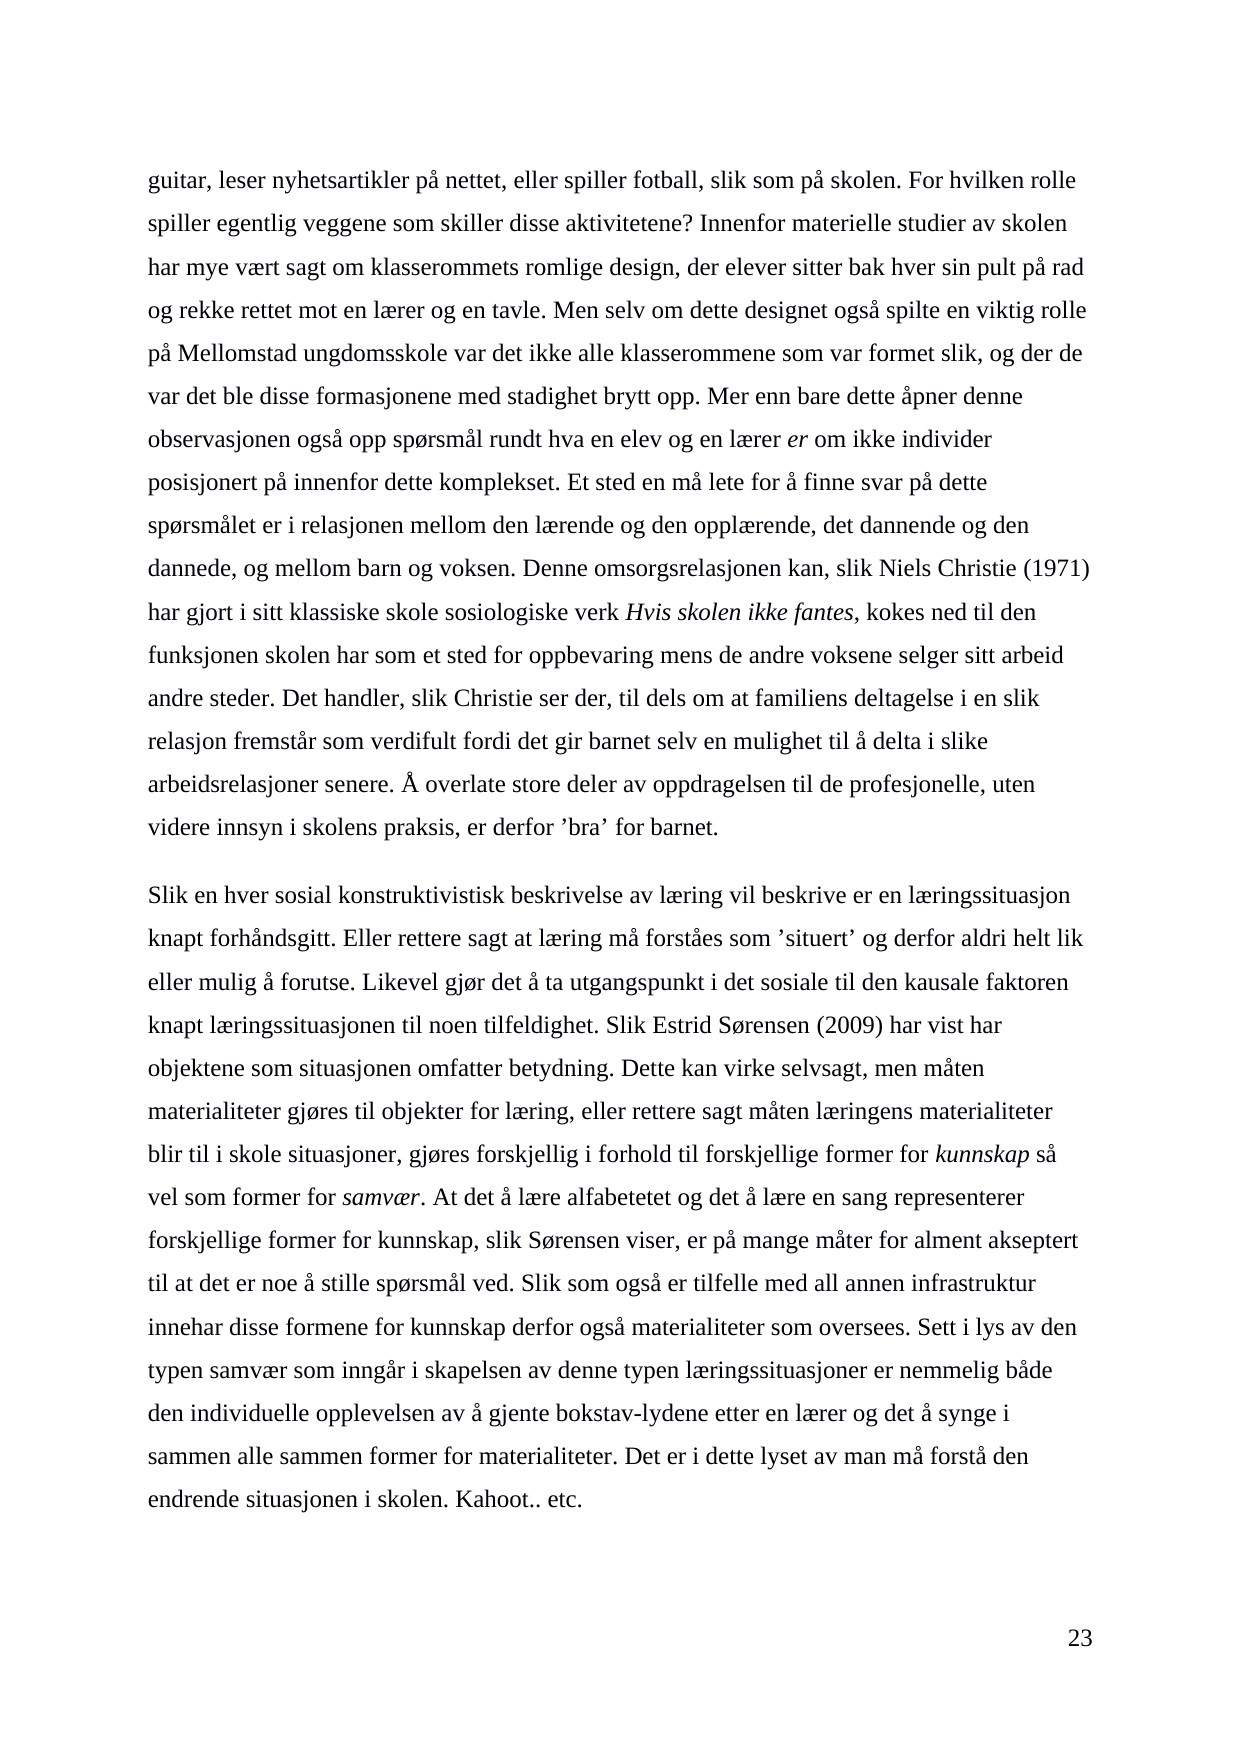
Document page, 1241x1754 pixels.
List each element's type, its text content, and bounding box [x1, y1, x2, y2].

text Slik en hver sosial konstruktivistisk beskrivelse av læring vil beskrive er en læringssituasjon knapt forhåndsgitt. Eller rettere sagt at læring må forståes som ’situert’ og derfor aldri helt lik eller mulig å forutse. Likevel gjør det å ta utgangspunkt i det sosiale til den kausale faktoren knapt læringssituasjonen til noen tilfeldighet. Slik Estrid Sørensen (2009) har vist har objektene som situasjonen omfatter betydning. Dette kan virke selvsagt, men måten materialiteter gjøres til objekter for læring, eller rettere sagt måten læringens materialiteter blir til i skole situasjoner, gjøres forskjellig i forhold til forskjellige former for kunnskap så vel som former for samvær. At det å lære alfabetetet og det å lære en sang representerer forskjellige former for kunnskap, slik Sørensen viser, er på mange måter for alment akseptert til at det er noe å stille spørsmål ved. Slik som også er tilfelle med all annen infrastruktur innehar disse formene for kunnskap derfor også materialiteter som oversees. Sett i lys av den typen samvær som inngår i skapelsen av denne typen læringssituasjoner er nemmelig både den individuelle opplevelsen av å gjente bokstav-lydene etter en lærer og det å synge i sammen alle sammen former for materialiteter. Det er i dette lyset av man må forstå den endrende situasjonen i skolen. Kahoot.. etc. [148, 880, 1092, 1513]
text guitar, leser nyhetsartikler på nettet, eller spiller fotball, slik som på skolen. For hvilken rolle spiller egentlig veggene som skiller disse aktivitetene? Innenfor materielle studier av skolen har mye vært sagt om klasserommets romlige design, der elever sitter bak hver sin pult på rad og rekke rettet mot en lærer og en tavle. Men selv om dette designet også spilte en viktig rolle på Mellomstad ungdomsskole var det ikke alle klasserommene som var formet slik, og der de var det ble disse formasjonene med stadighet brytt opp. Mer enn bare dette åpner denne observasjonen også opp spørsmål rundt hva en elev og en lærer er om ikke individer posisjonert på innenfor dette komplekset. Et sted en må lete for å finne svar på dette spørsmålet er i relasjonen mellom den lærende og den opplærende, det dannende og den dannede, og mellom barn og voksen. Denne omsorgsrelasjonen kan, slik Niels Christie (1971) har gjort i sitt klassiske skole sosiologiske verk Hvis skolen ikke fantes, kokes ned til den funksjonen skolen har som et sted for oppbevaring mens de andre voksene selger sitt arbeid andre steder. Det handler, slik Christie ser der, til dels om at familiens deltagelse i en slik relasjon fremstår som verdifult fordi det gir barnet selv en mulighet til å delta i slike arbeidsrelasjoner senere. Å overlate store deler av oppdragelsen til de profesjonelle, uten videre innsyn i skolens praksis, er derfor ’bra’ for barnet. [148, 165, 1092, 841]
